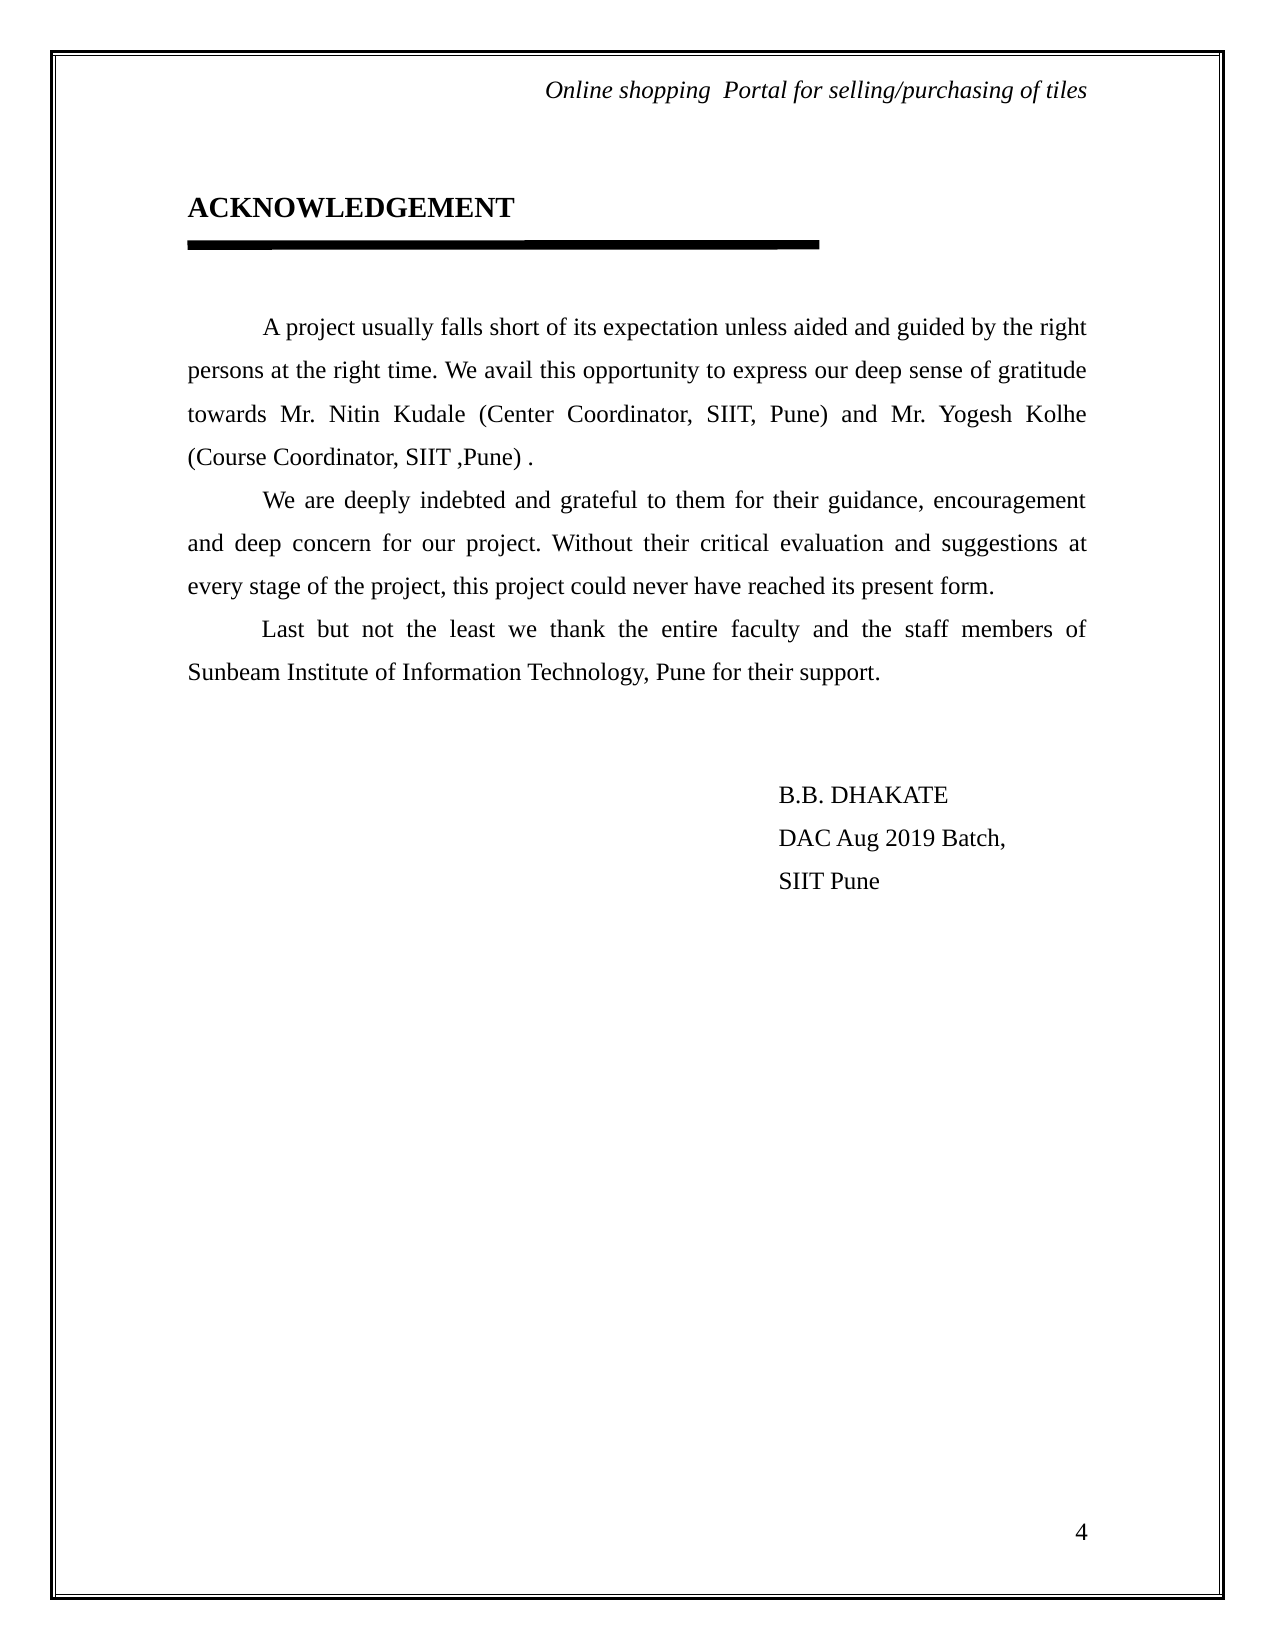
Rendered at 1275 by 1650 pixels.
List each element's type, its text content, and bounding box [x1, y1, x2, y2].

text B.B. DHAKATE [187, 780, 1087, 808]
text Last but not the least we thank the entire faculty and the staff members of Sunbeam Institute of Information Technology, Pune for their support. [187, 614, 1087, 686]
text We are deeply indebted and grateful to them for their guidance, encouragement and deep concern for our project. Without their critical evaluation and suggestions at every stage of the project, this project could never have reached its present form. [187, 485, 1087, 600]
title ACKNOWLEDGEMENT [187, 190, 1087, 223]
text A project usually falls short of its expectation unless aided and guided by the right persons at the right time. We avail this opportunity to express our deep sense of gratitude towards Mr. Nitin Kudale (Center Coordinator, SIIT, Pune) and Mr. Yogesh Kolhe (Course Coordinator, SIIT ,Pune) . [187, 312, 1087, 471]
text DAC Aug 2019 Batch, [187, 823, 1087, 852]
text SIIT Pune [187, 866, 1087, 895]
